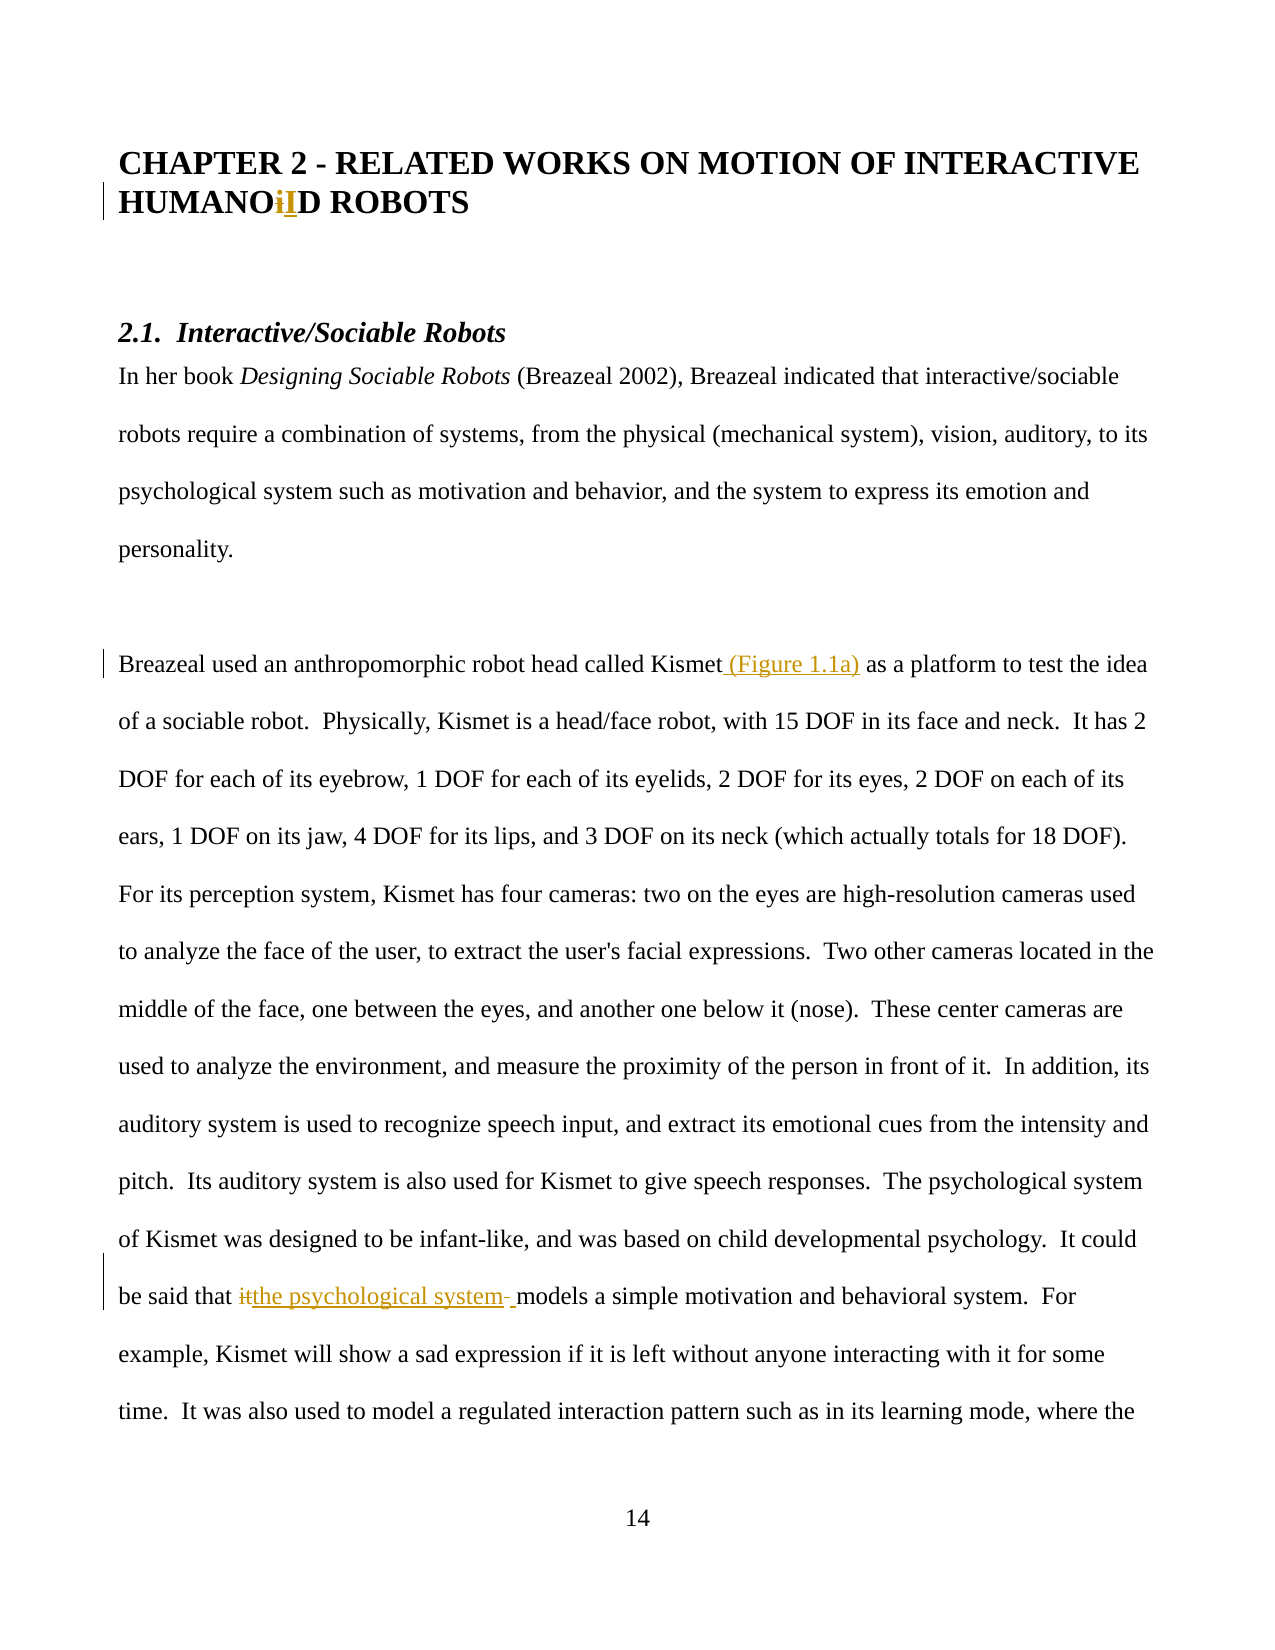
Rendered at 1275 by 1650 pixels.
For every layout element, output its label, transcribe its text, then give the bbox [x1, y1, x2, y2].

subtitle 2.1. Interactive/Sociable Robots [118, 315, 1157, 349]
text In her book Designing Sociable Robots (Breazeal 2002), Breazeal indicated that interactive/sociable robots require a combination of systems, from the physical (mechanical system), vision, auditory, to its psychological system such as motivation and behavior, and the system to express its emotion and personality. [118, 361, 1157, 563]
subtitle CHAPTER 2 - RELATED WORKS ON MOTION OF INTERACTIVE HUMANOID ROBOTS [118, 143, 1157, 220]
text Breazeal used an anthropomorphic robot head called Kismet (Figure 1.1a) as a platform to test the idea of a sociable robot. Physically, Kismet is a head/face robot, with 15 DOF in its face and neck. It has 2 DOF for each of its eyebrow, 1 DOF for each of its eyelids, 2 DOF for its eyes, 2 DOF on each of its ears, 1 DOF on its jaw, 4 DOF for its lips, and 3 DOF on its neck (which actually totals for 18 DOF). For its perception system, Kismet has four cameras: two on the eyes are high-resolution cameras used to analyze the face of the user, to extract the user's facial expressions. Two other cameras located in the middle of the face, one between the eyes, and another one below it (nose). These center cameras are used to analyze the environment, and measure the proximity of the person in front of it. In addition, its auditory system is used to recognize speech input, and extract its emotional cues from the intensity and pitch. Its auditory system is also used for Kismet to give speech responses. The psychological system of Kismet was designed to be infant-like, and was based on child developmental psychology. It could be said that the psychological system models a simple motivation and behavioral system. For example, Kismet will show a sad expression if it is left without anyone interacting with it for some time. It was also used to model a regulated interaction pattern such as in its learning mode, where the [118, 649, 1157, 1425]
